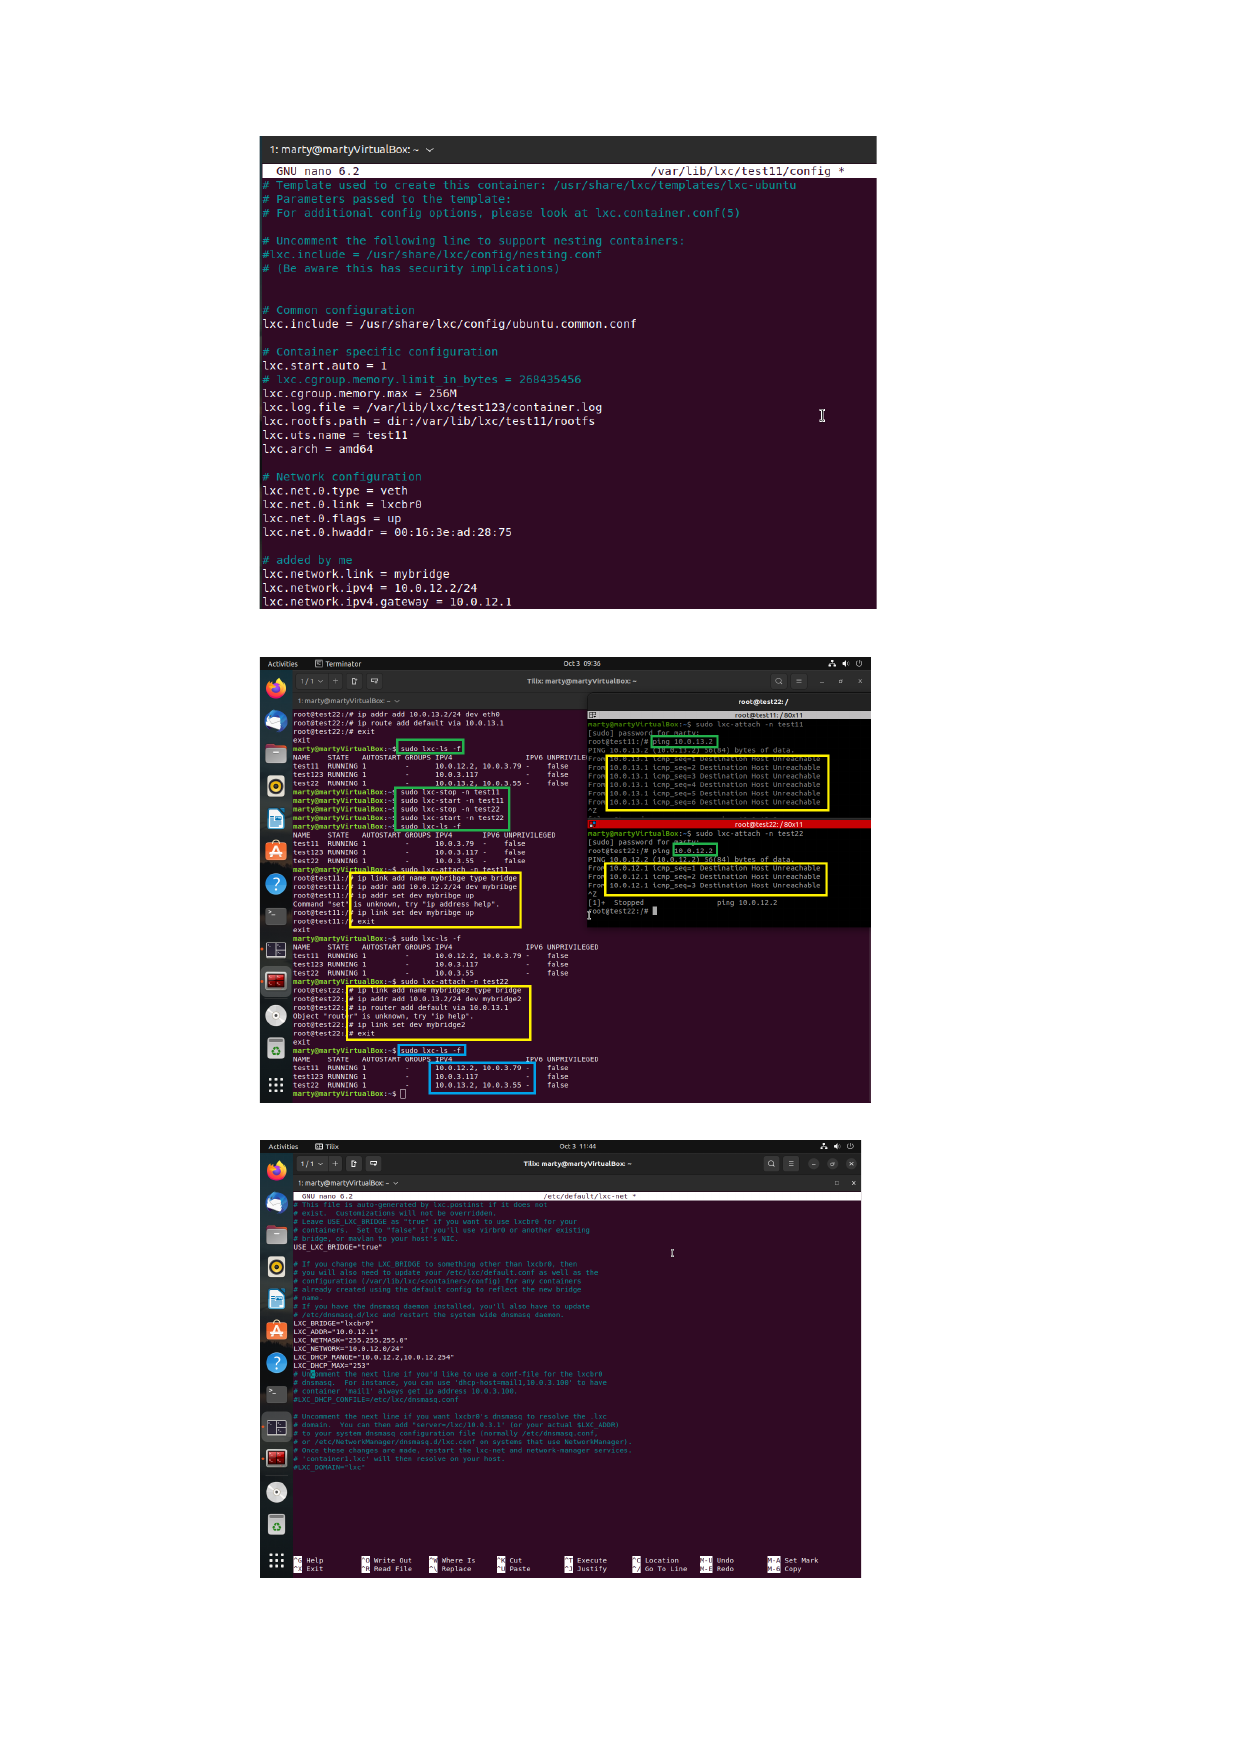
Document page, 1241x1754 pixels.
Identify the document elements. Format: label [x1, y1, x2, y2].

picture [260, 1140, 862, 1578]
picture [259, 136, 877, 609]
picture [259, 657, 871, 1103]
